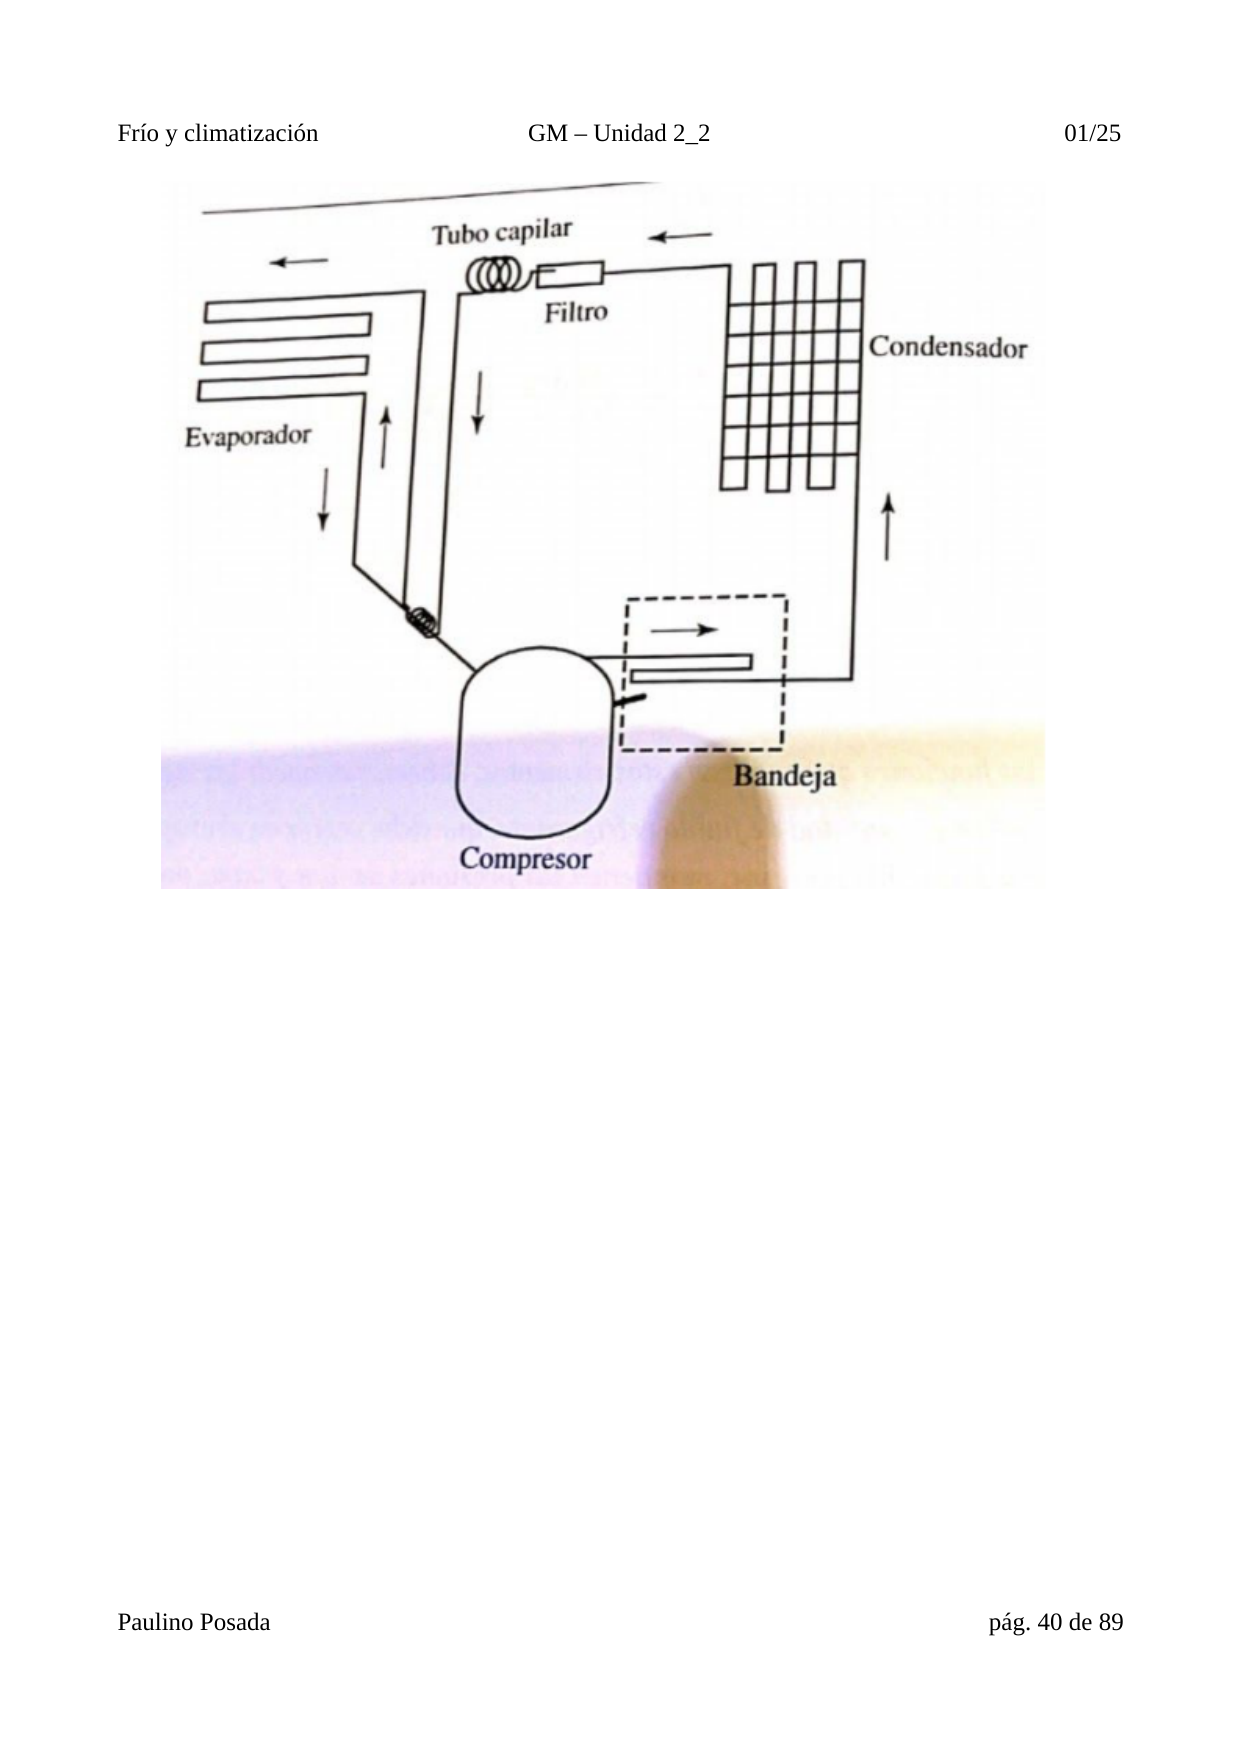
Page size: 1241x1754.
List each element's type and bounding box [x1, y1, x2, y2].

picture [161, 176, 1080, 889]
